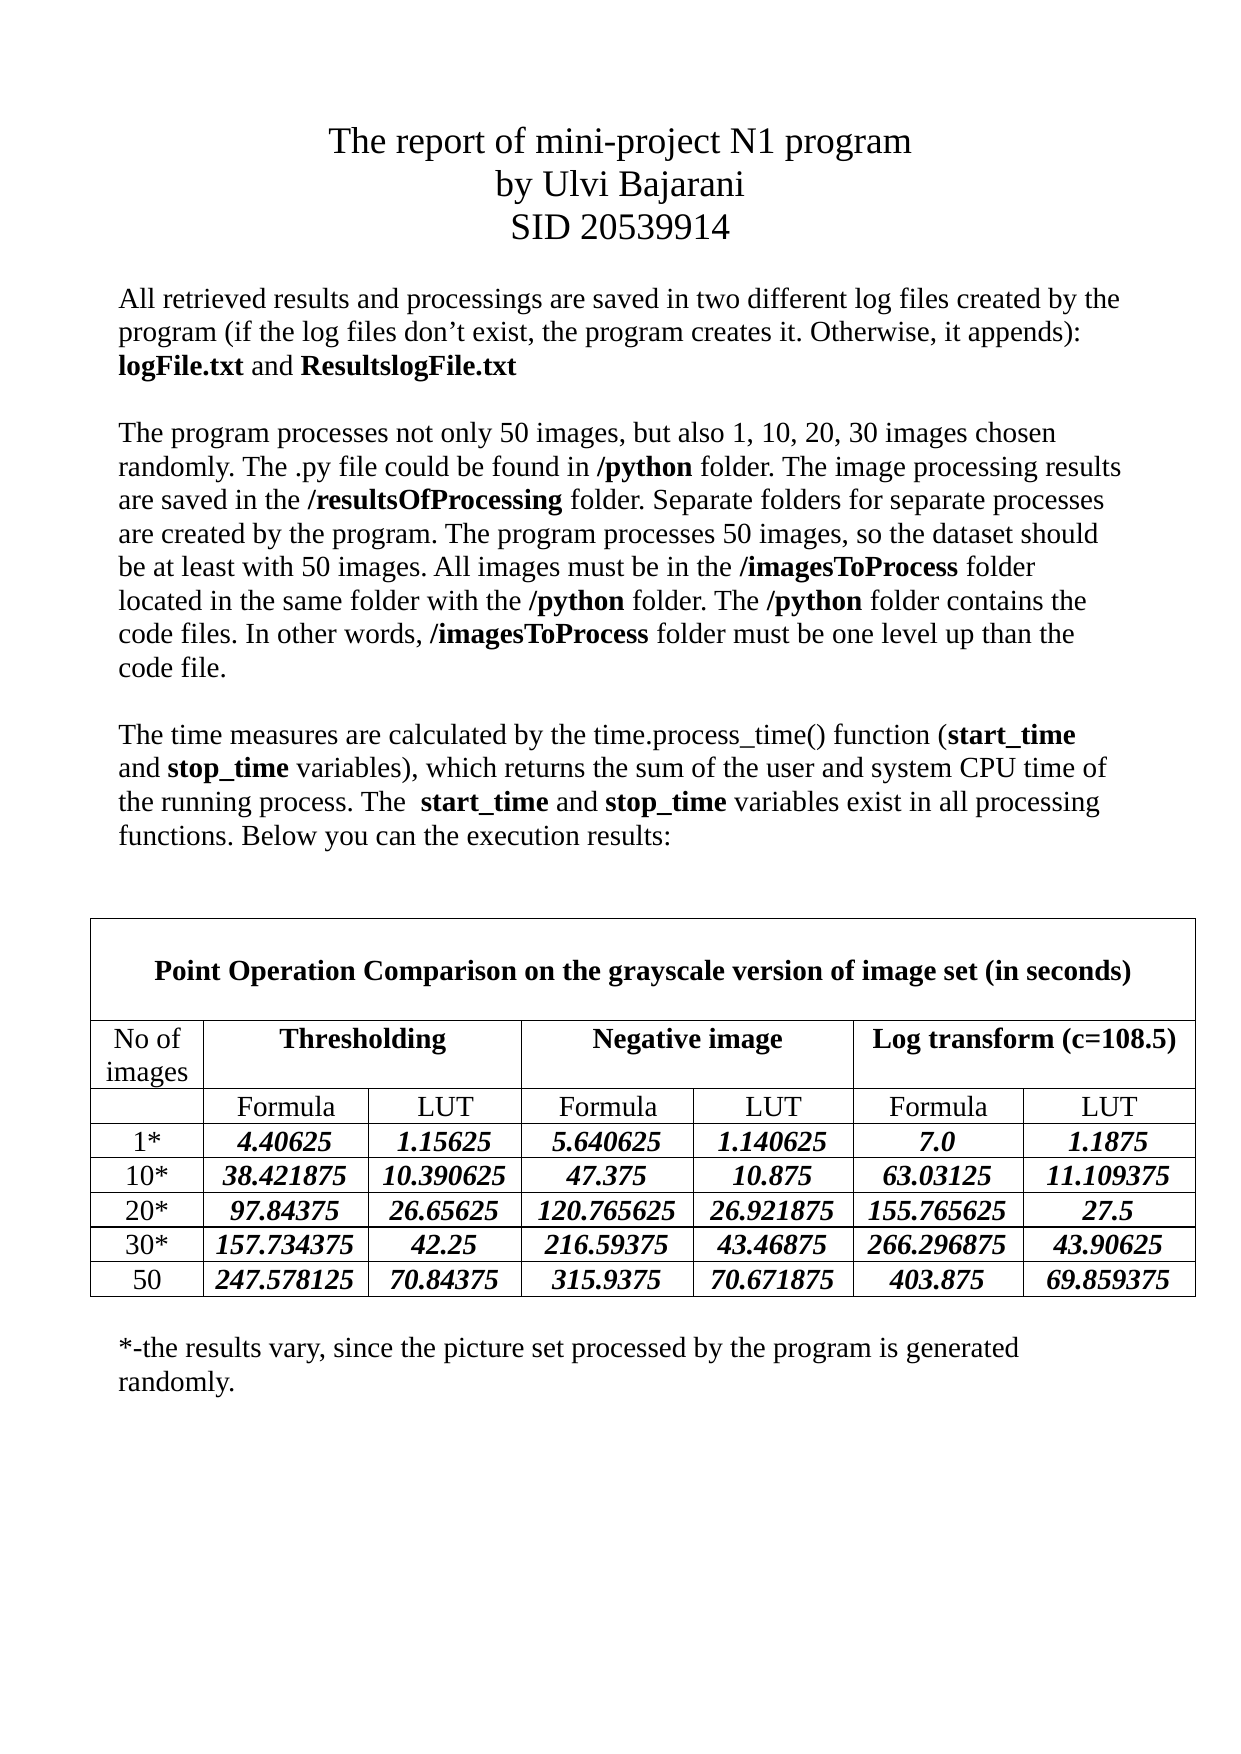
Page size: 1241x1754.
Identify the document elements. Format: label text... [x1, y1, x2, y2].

table_cell 4.40625 [204, 1124, 368, 1157]
table_cell 50 [91, 1262, 203, 1296]
table_header Point Operation Comparison on the grayscale version of image set (in seconds) [91, 919, 1195, 1020]
table_cell 11.109375 [1024, 1158, 1195, 1192]
table_cell 120.765625 [522, 1193, 693, 1226]
table_cell 1* [91, 1124, 203, 1157]
table_cell 1.15625 [369, 1124, 521, 1157]
table_cell 247.578125 [204, 1262, 368, 1296]
table_cell 43.46875 [694, 1228, 853, 1261]
table_cell 42.25 [369, 1228, 521, 1261]
table_cell LUT [694, 1089, 853, 1123]
table_cell 1.140625 [694, 1124, 853, 1157]
table_cell 5.640625 [522, 1124, 693, 1157]
table_cell 30* [91, 1228, 203, 1261]
table_cell Log transform (c=108.5) [854, 1021, 1195, 1088]
text All retrieved results and processings are saved in two different log files created by the program (if the log files don’t exist, the program creates it. Otherwise, it appends): logFile.txt and ResultslogFile.txt [118, 281, 1122, 382]
table_cell 157.734375 [204, 1228, 368, 1261]
table_cell Formula [854, 1089, 1023, 1123]
text *-the results vary, since the picture set processed by the program is generated randomly. [118, 1330, 1122, 1397]
table_cell 155.765625 [854, 1193, 1023, 1226]
table_cell 63.03125 [854, 1158, 1023, 1192]
table_cell 403.875 [854, 1262, 1023, 1296]
table_cell 70.84375 [369, 1262, 521, 1296]
table_cell 26.921875 [694, 1193, 853, 1226]
table_cell 10* [91, 1158, 203, 1192]
table_cell 315.9375 [522, 1262, 693, 1296]
table_cell Formula [204, 1089, 368, 1123]
table_cell 216.59375 [522, 1228, 693, 1261]
table_cell Thresholding [204, 1021, 521, 1088]
table_cell 266.296875 [854, 1228, 1023, 1261]
text by Ulvi Bajarani [118, 161, 1122, 204]
table_cell 47.375 [522, 1158, 693, 1192]
table_cell No of images [91, 1021, 203, 1088]
table_cell 70.671875 [694, 1262, 853, 1296]
table_cell 27.5 [1024, 1193, 1195, 1226]
text The program processes not only 50 images, but also 1, 10, 20, 30 images chosen randomly. The .py file could be found in /python folder. The image processing results are saved in the /resultsOfProcessing folder. Separate folders for separate processes are created by the program. The program processes 50 images, so the dataset should be at least with 50 images. All images must be in the /imagesToProcess folder located in the same folder with the /python folder. The /python folder contains the code files. In other words, /imagesToProcess folder must be one level up than the code file. [118, 415, 1122, 683]
text SID 20539914 [118, 204, 1122, 247]
text The time measures are calculated by the time.process_time() function (start_time and stop_time variables), which returns the sum of the user and system CPU time of the running process. The start_time and stop_time variables exist in all processing functions. Below you can the execution results: [118, 717, 1122, 851]
table_cell LUT [1024, 1089, 1195, 1123]
table_cell 10.875 [694, 1158, 853, 1192]
table_cell 10.390625 [369, 1158, 521, 1192]
table_cell 1.1875 [1024, 1124, 1195, 1157]
table_cell Formula [522, 1089, 693, 1123]
table_cell LUT [369, 1089, 521, 1123]
table_cell 38.421875 [204, 1158, 368, 1192]
table_cell 97.84375 [204, 1193, 368, 1226]
table_cell 69.859375 [1024, 1262, 1195, 1296]
text The report of mini-project N1 program [118, 118, 1122, 161]
table_cell 20* [91, 1193, 203, 1226]
table_cell Negative image [522, 1021, 853, 1088]
table_cell 26.65625 [369, 1193, 521, 1226]
table_cell 7.0 [854, 1124, 1023, 1157]
table_cell 43.90625 [1024, 1228, 1195, 1261]
table_cell [91, 1089, 203, 1123]
